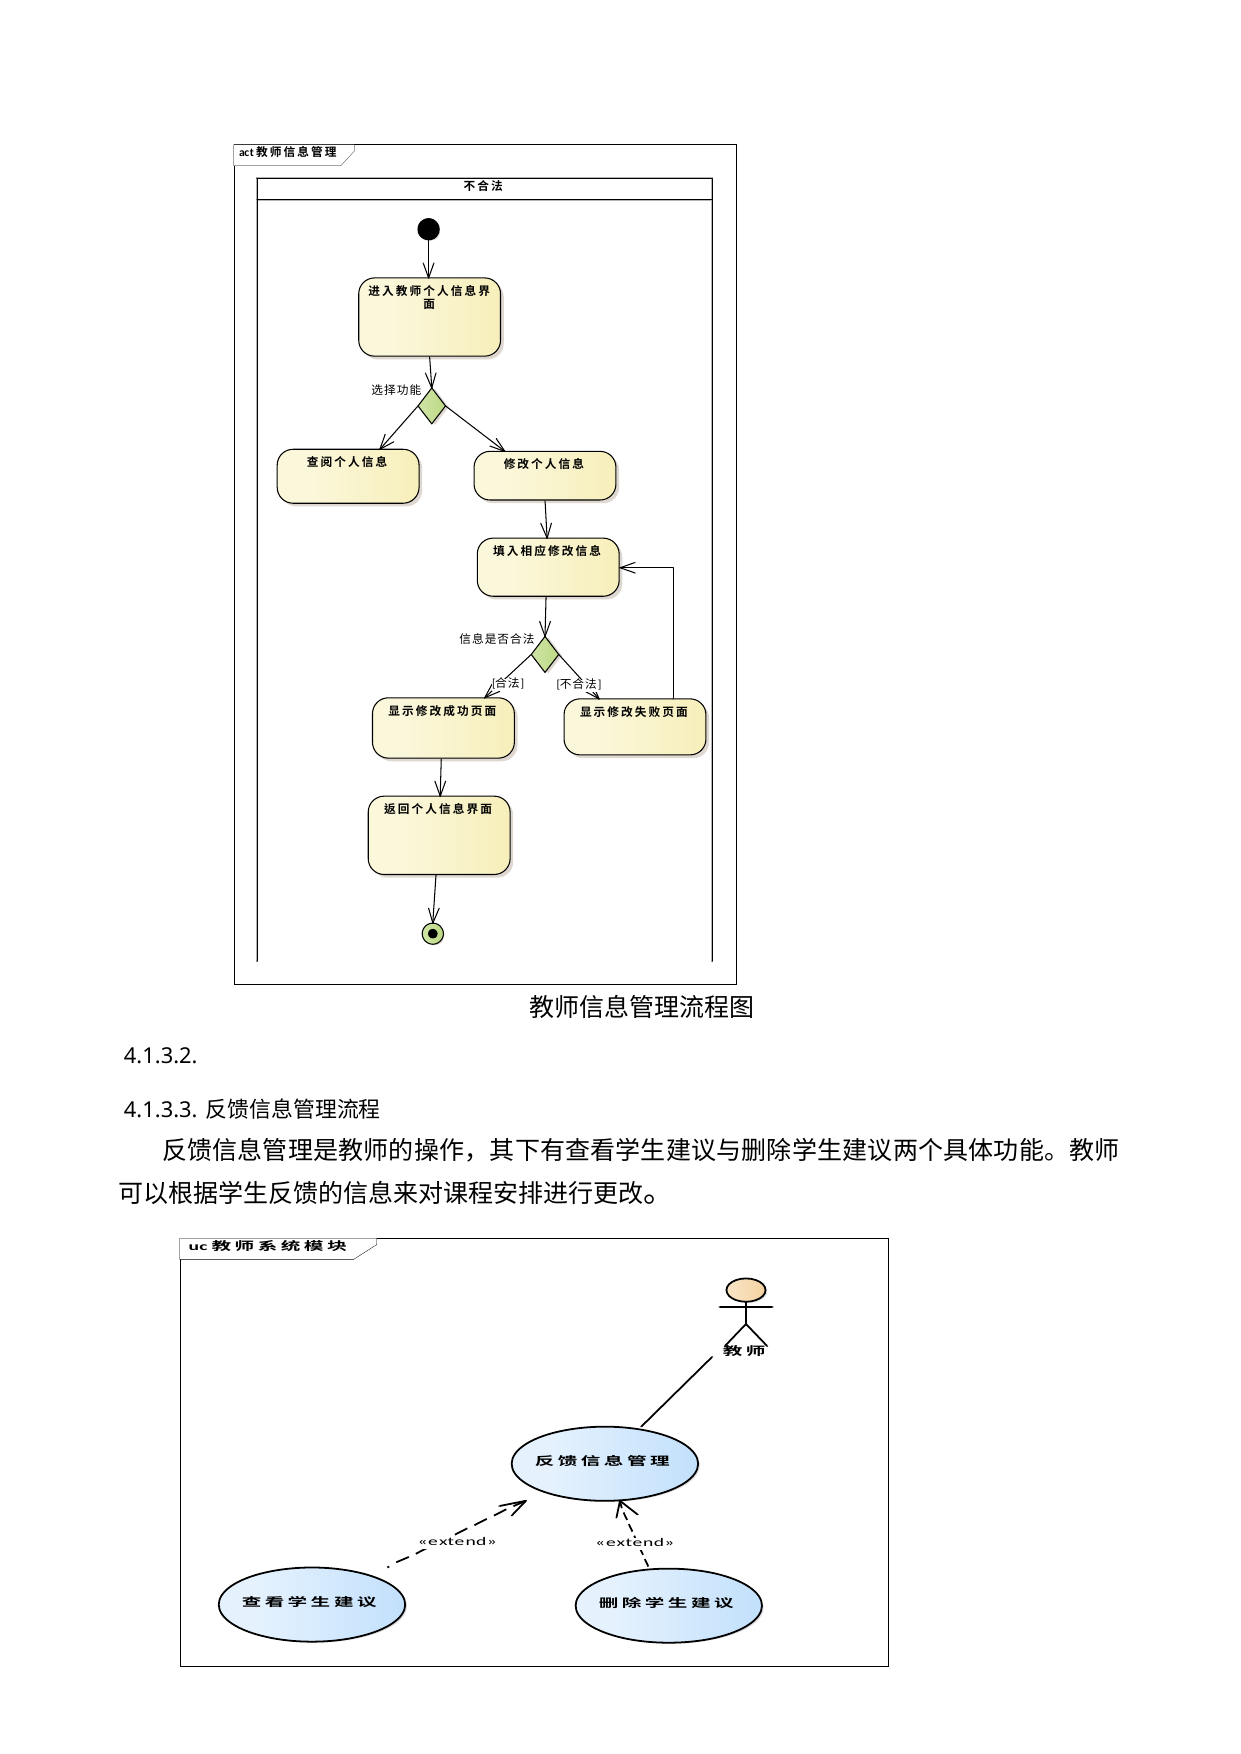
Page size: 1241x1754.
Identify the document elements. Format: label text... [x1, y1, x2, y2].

text 教师信息管理流程图 [118, 988, 1122, 1024]
text 反馈信息管理是教师的操作，其下有查看学生建议与删除学生建议两个具体功能。教师可以根据学生反馈的信息来对课程安排进行更改。 [118, 1130, 1122, 1212]
subtitle 反馈信息管理流程 [118, 1092, 1122, 1124]
